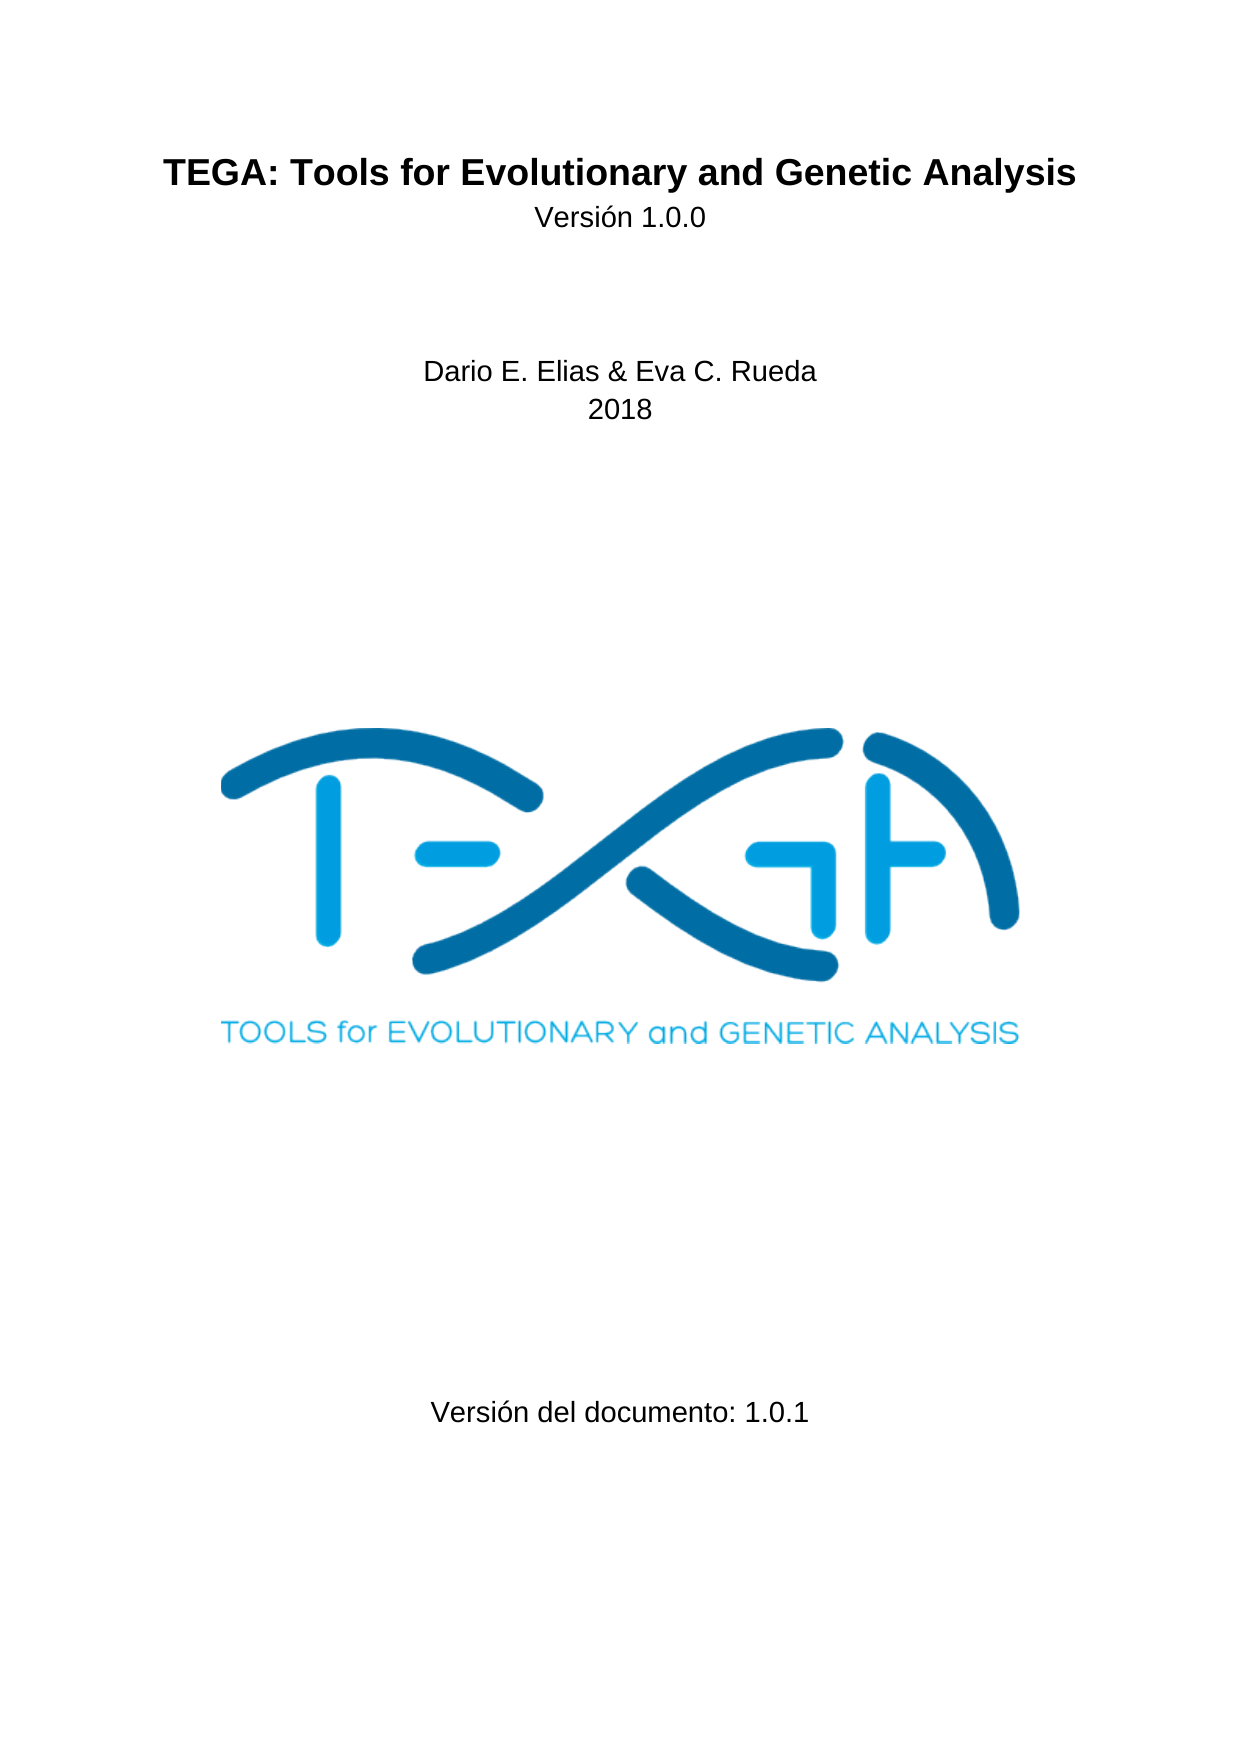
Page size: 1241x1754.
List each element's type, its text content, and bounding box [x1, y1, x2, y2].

picture [221, 728, 370, 779]
text Versión 1.0.0 [150, 199, 1090, 233]
text TEGA: Tools for Evolutionary and Genetic Analysis [150, 150, 1090, 193]
text 2018 [150, 392, 1090, 426]
text Dario E. Elias & Eva C. Rueda [150, 354, 1090, 387]
picture [221, 728, 1020, 1044]
text Versión del documento: 1.0.1 [150, 1395, 1090, 1428]
